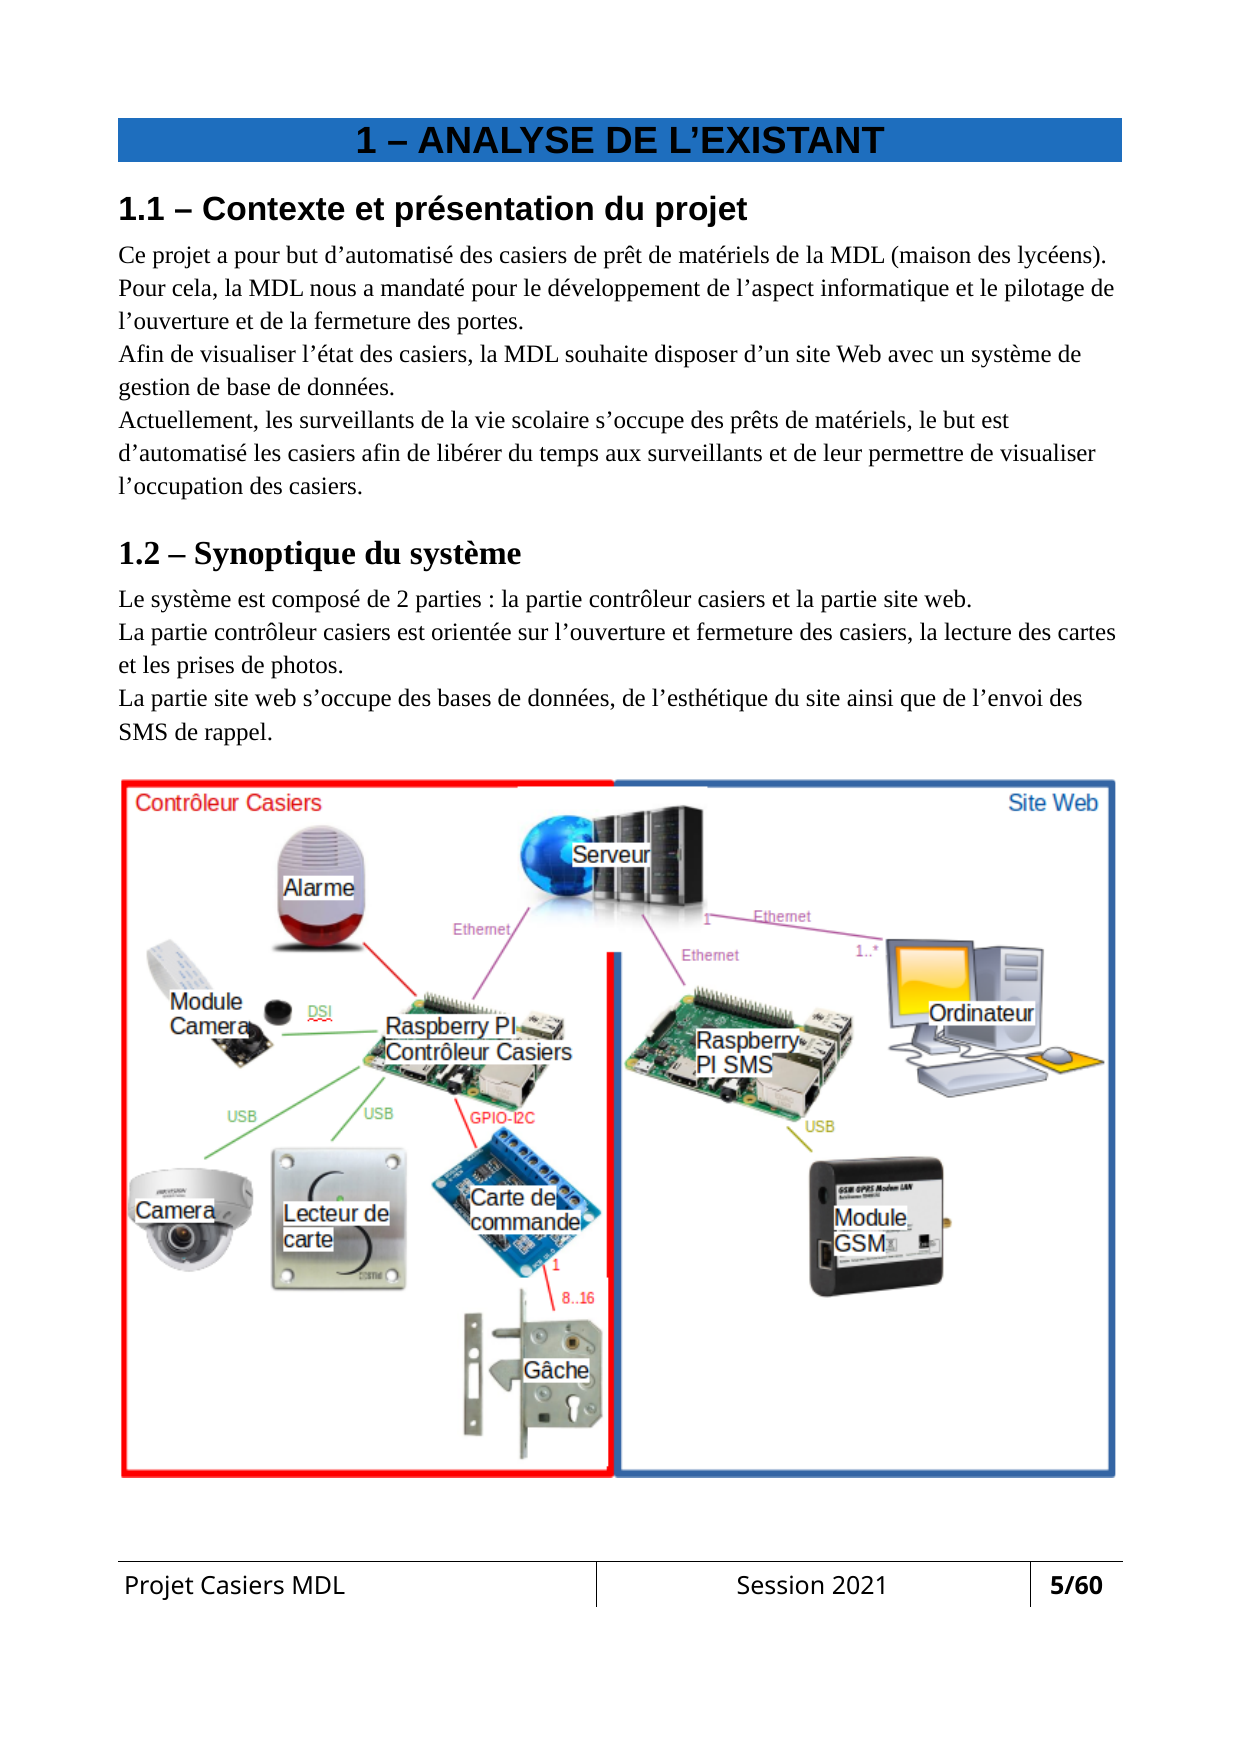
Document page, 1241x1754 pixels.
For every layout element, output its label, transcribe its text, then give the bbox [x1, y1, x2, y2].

text Ce projet a pour but d’automatisé des casiers de prêt de matériels de la MDL (maison des lycéens). [118, 240, 1122, 269]
subtitle 1.2 – Synoptique du système [118, 533, 1122, 572]
text Afin de visualiser l’état des casiers, la MDL souhaite disposer d’un site Web avec un système de gestion de base de données. [118, 339, 1122, 401]
text Le système est composé de 2 parties : la partie contrôleur casiers et la partie site web. [118, 584, 1122, 613]
text Actuellement, les surveillants de la vie scolaire s’occupe des prêts de matériels, le but est d’automatisé les casiers afin de libérer du temps aux surveillants et de leur permettre de visualiser l’occupation des casiers. [118, 405, 1122, 500]
text Pour cela, la MDL nous a mandaté pour le développement de l’aspect informatique et le pilotage de l’ouverture et de la fermeture des portes. [118, 273, 1122, 335]
text La partie contrôleur casiers est orientée sur l’ouverture et fermeture des casiers, la lecture des cartes et les prises de photos. [118, 617, 1122, 679]
text La partie site web s’occupe des bases de données, de l’esthétique du site ainsi que de l’envoi des SMS de rappel. [118, 683, 1122, 745]
subtitle 1 – ANALYSE DE L’EXISTANT [118, 118, 1122, 162]
picture [121, 779, 1116, 1478]
subtitle 1.1 – Contexte et présentation du projet [118, 189, 1122, 227]
